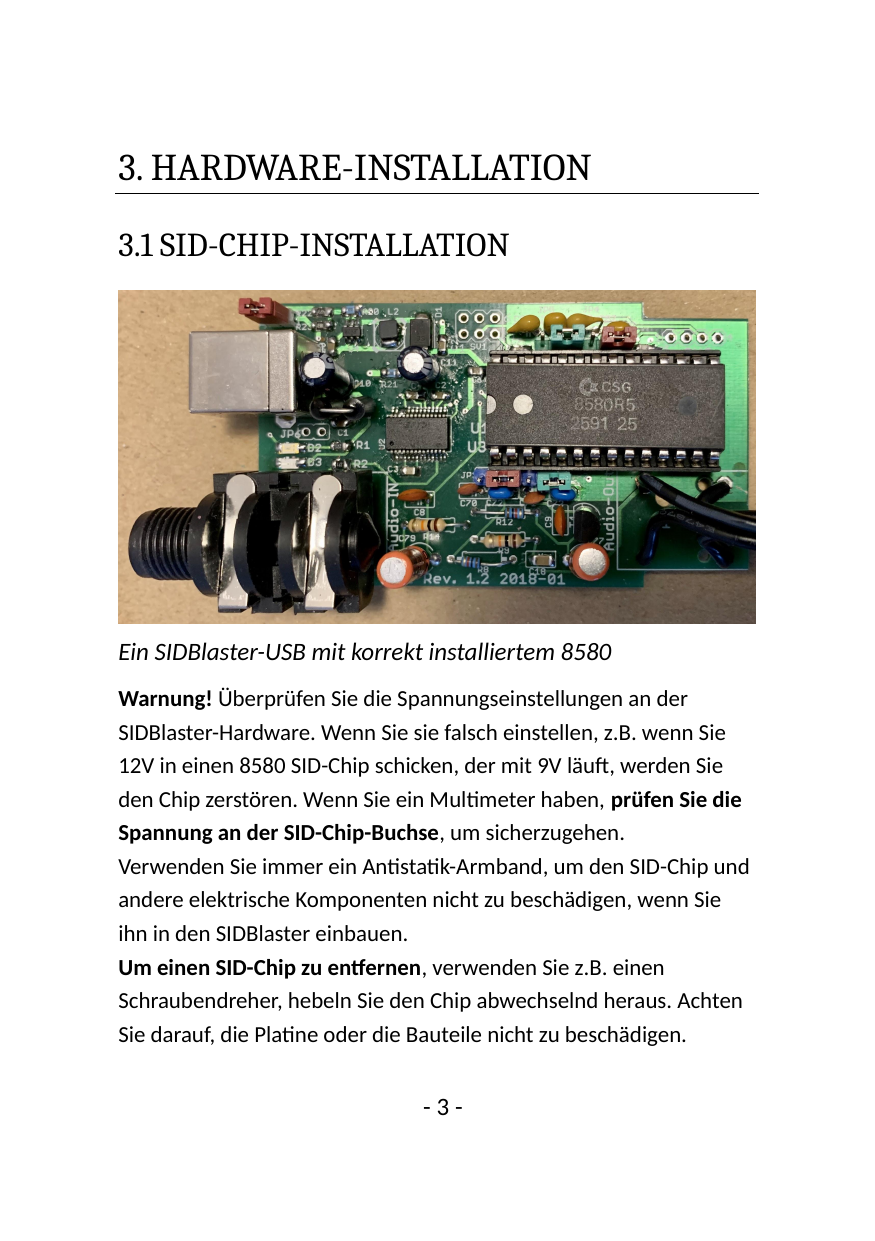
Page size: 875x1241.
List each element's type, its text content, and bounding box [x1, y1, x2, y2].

subtitle SID-chip-installation [118, 226, 756, 265]
subtitle Hardware-Installation [115, 143, 759, 193]
picture [118, 290, 756, 624]
text Ein SIDBlaster-USB mit korrekt installiertem 8580 [118, 624, 756, 666]
text Warnung! Überprüfen Sie die Spannungseinstellungen an der SIDBlaster-Hardware. Wenn Sie sie falsch einstellen, z.B. wenn Sie 12V in einen 8580 SID-Chip schicken, der mit 9V läuft, werden Sie den Chip zerstören. Wenn Sie ein Multimeter haben, prüfen Sie die Spannung an der SID-Chip-Buchse, um sicherzugehen. Verwenden Sie immer ein Antistatik-Armband, um den SID-Chip und andere elektrische Komponenten nicht zu beschädigen, wenn Sie ihn in den SIDBlaster einbauen. Um einen SID-Chip zu entfernen, verwenden Sie z.B. einen Schraubendreher, hebeln Sie den Chip abwechselnd heraus. Achten Sie darauf, die Platine oder die Bauteile nicht zu beschädigen. [118, 666, 756, 1048]
